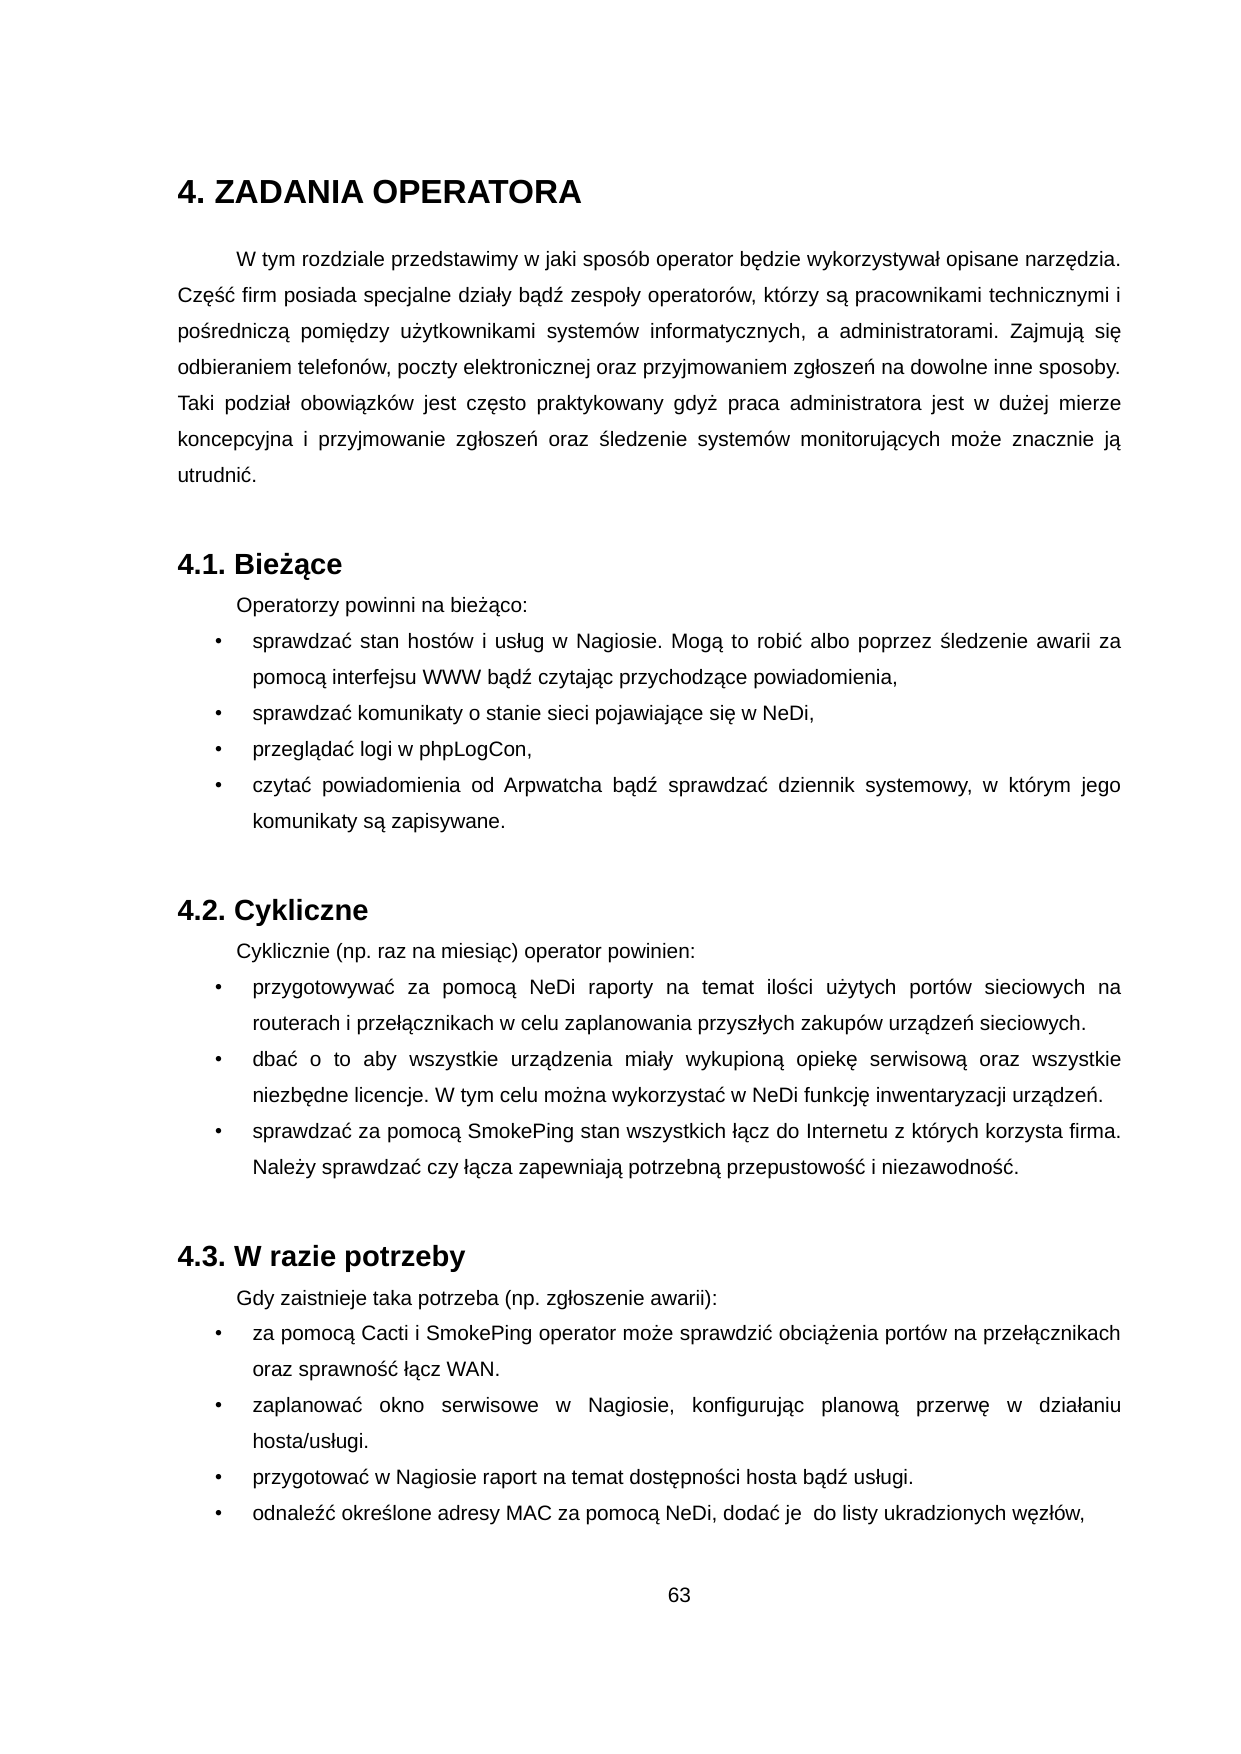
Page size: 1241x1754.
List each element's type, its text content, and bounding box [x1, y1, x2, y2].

subtitle 4.3. W razie potrzeby [177, 1239, 1122, 1273]
subtitle 4. ZADANIA OPERATORA [177, 172, 1122, 211]
list sprawdzać komunikaty o stanie sieci pojawiające się w NeDi, [215, 701, 1122, 725]
text W tym rozdziale przedstawimy w jaki sposób operator będzie wykorzystywał opisane narzędzia. Część firm posiada specjalne działy bądź zespoły operatorów, którzy są pracownikami technicznymi i pośredniczą pomiędzy użytkownikami systemów informatycznych, a administratorami. Zajmują się odbieraniem telefonów, poczty elektronicznej oraz przyjmowaniem zgłoszeń na dowolne inne sposoby. Taki podział obowiązków jest często praktykowany gdyż praca administratora jest w dużej mierze koncepcyjna i przyjmowanie zgłoszeń oraz śledzenie systemów monitorujących może znacznie ją utrudnić. [177, 247, 1122, 486]
list odnaleźć określone adresy MAC za pomocą NeDi, dodać je do listy ukradzionych węzłów, [215, 1501, 1122, 1525]
text Operatorzy powinni na bieżąco: [177, 593, 1122, 617]
list czytać powiadomienia od Arpwatcha bądź sprawdzać dziennik systemowy, w którym jego komunikaty są zapisywane. [215, 773, 1122, 833]
list zaplanować okno serwisowe w Nagiosie, konfigurując planową przerwę w działaniu hosta/usługi. [215, 1393, 1122, 1453]
list przeglądać logi w phpLogCon, [215, 737, 1122, 761]
list przygotować w Nagiosie raport na temat dostępności hosta bądź usługi. [215, 1465, 1122, 1489]
list dbać o to aby wszystkie urządzenia miały wykupioną opiekę serwisową oraz wszystkie niezbędne licencje. W tym celu można wykorzystać w NeDi funkcję inwentaryzacji urządzeń. [215, 1047, 1122, 1107]
list za pomocą Cacti i SmokePing operator może sprawdzić obciążenia portów na przełącznikach oraz sprawność łącz WAN. [215, 1321, 1122, 1381]
text Cyklicznie (np. raz na miesiąc) operator powinien: [177, 939, 1122, 963]
list sprawdzać za pomocą SmokePing stan wszystkich łącz do Internetu z których korzysta firma. Należy sprawdzać czy łącza zapewniają potrzebną przepustowość i niezawodność. [215, 1119, 1122, 1179]
subtitle 4.2. Cykliczne [177, 893, 1122, 927]
list sprawdzać stan hostów i usług w Nagiosie. Mogą to robić albo poprzez śledzenie awarii za pomocą interfejsu WWW bądź czytając przychodzące powiadomienia, [215, 629, 1122, 689]
subtitle 4.1. Bieżące [177, 547, 1122, 580]
text Gdy zaistnieje taka potrzeba (np. zgłoszenie awarii): [177, 1285, 1122, 1309]
list przygotowywać za pomocą NeDi raporty na temat ilości użytych portów sieciowych na routerach i przełącznikach w celu zaplanowania przyszłych zakupów urządzeń sieciowych. [215, 975, 1122, 1035]
